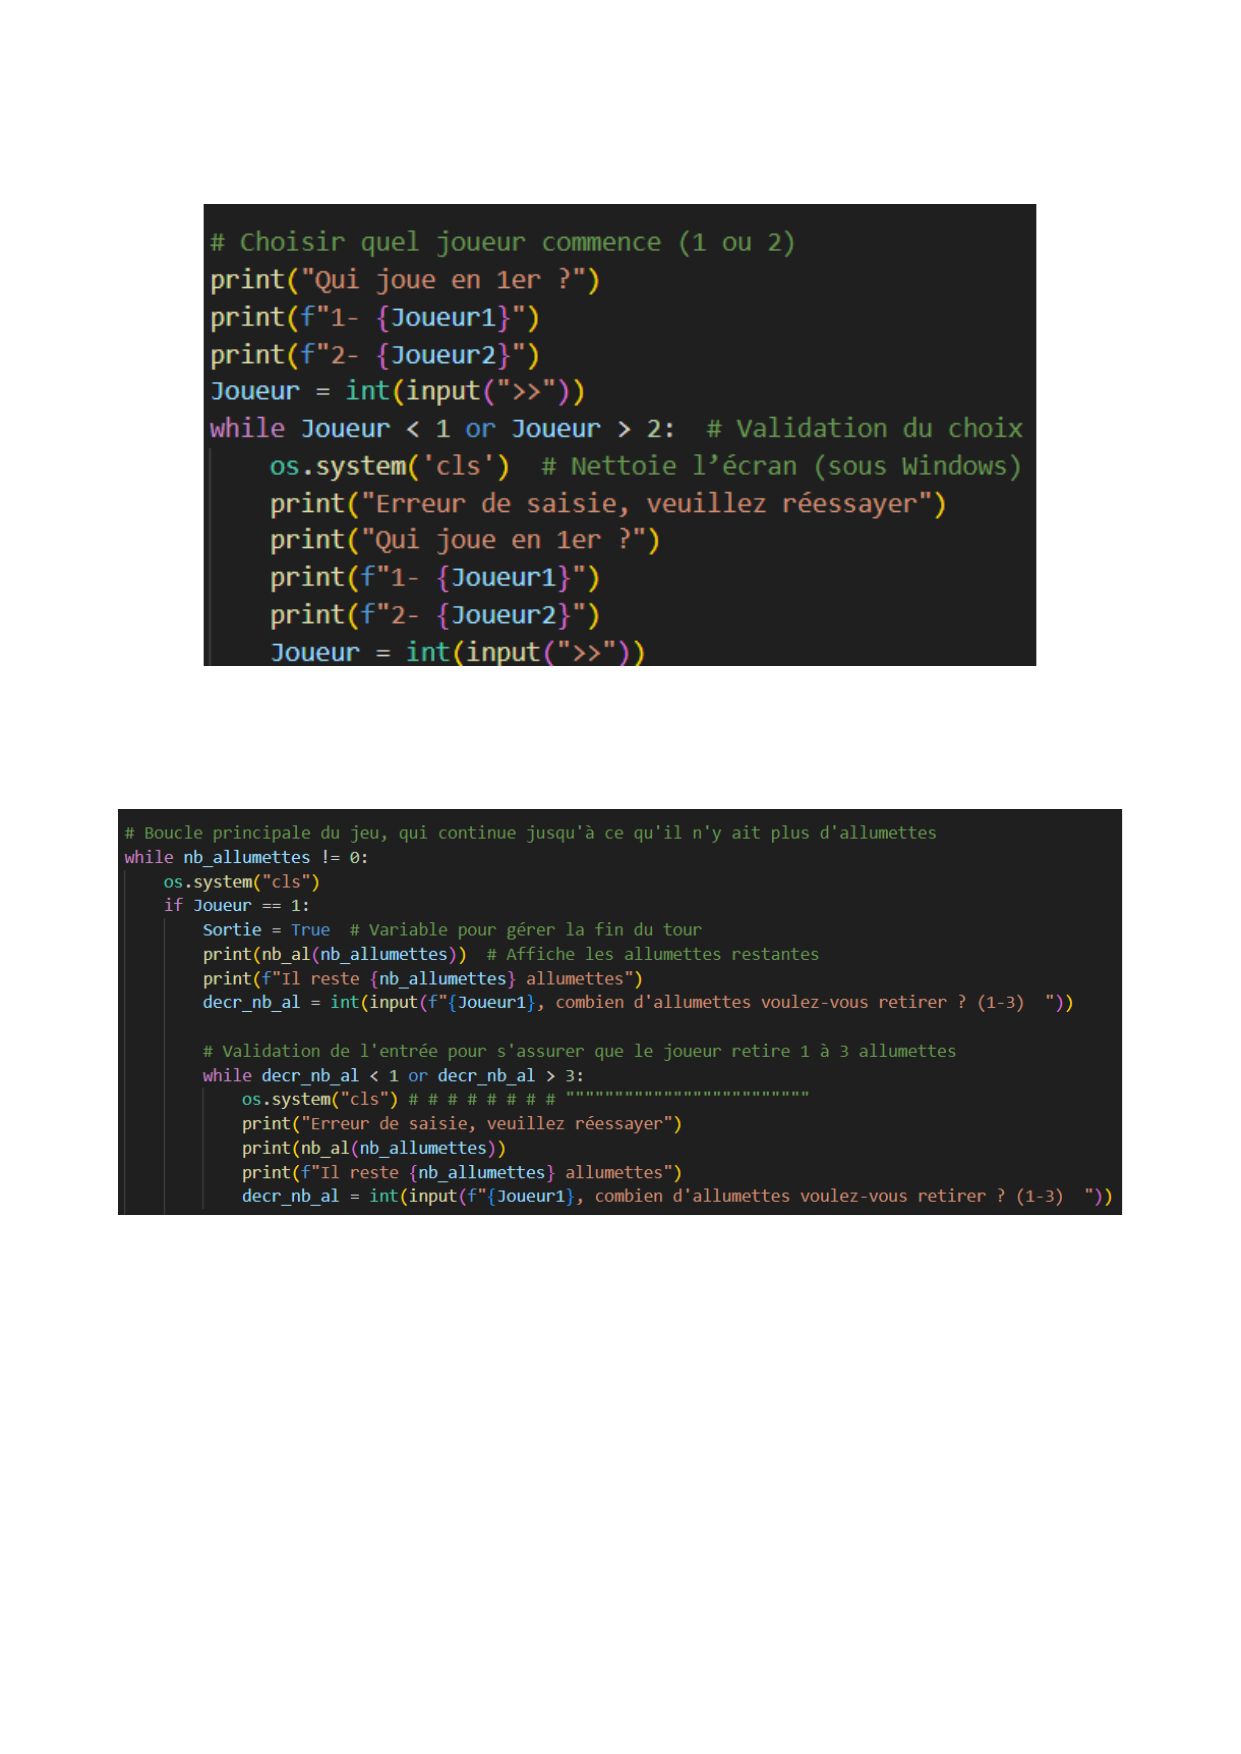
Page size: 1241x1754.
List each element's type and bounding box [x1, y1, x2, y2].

picture [203, 204, 1037, 666]
picture [118, 809, 1123, 1215]
